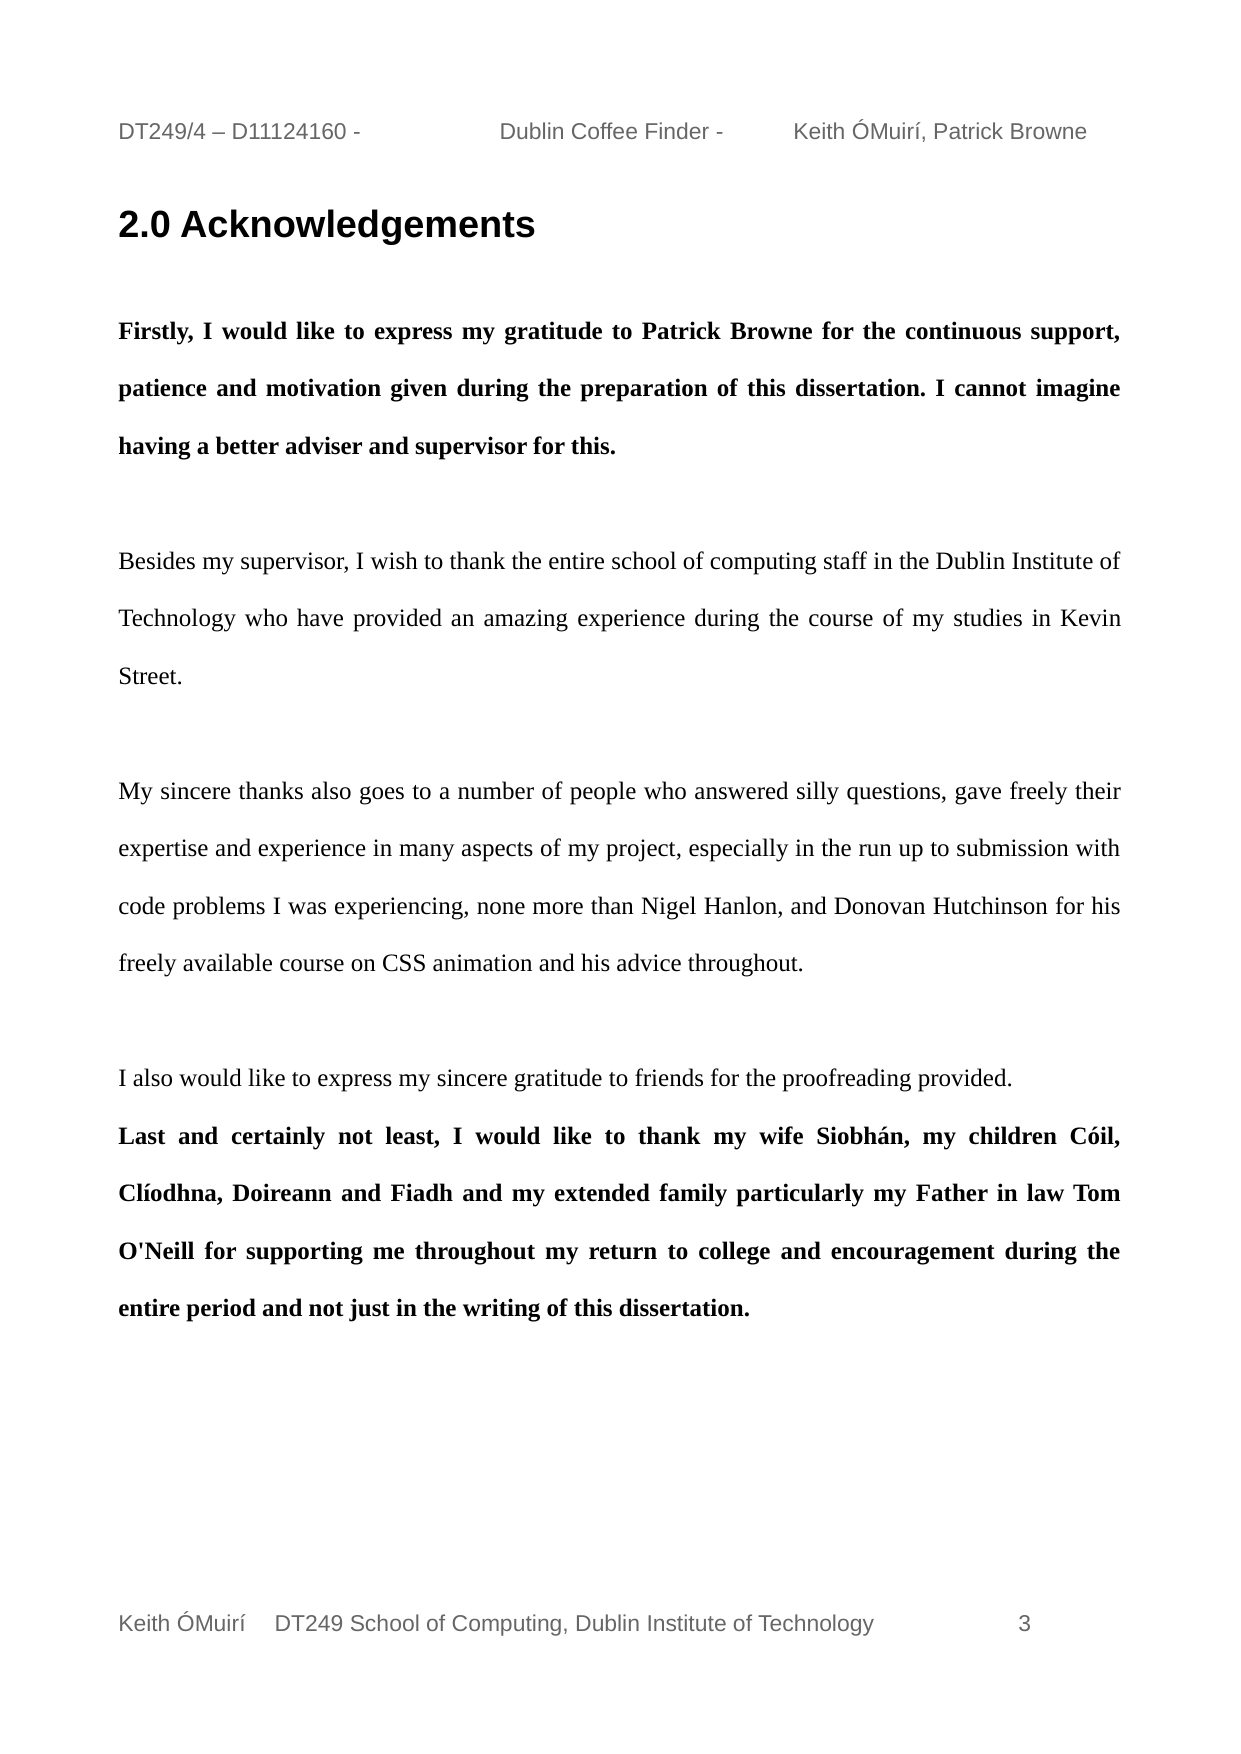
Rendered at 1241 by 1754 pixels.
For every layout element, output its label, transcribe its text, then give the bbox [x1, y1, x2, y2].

text My sincere thanks also goes to a number of people who answered silly questions, gave freely their expertise and experience in many aspects of my project, especially in the run up to submission with code problems I was experiencing, none more than Nigel Hanlon, and Donovan Hutchinson for his freely available course on CSS animation and his advice throughout. [118, 776, 1122, 977]
text Firstly, I would like to express my gratitude to Patrick Browne for the continuous support, patience and motivation given during the preparation of this dissertation. I cannot imagine having a better adviser and supervisor for this. [118, 316, 1122, 459]
text Last and certainly not least, I would like to thank my wife Siobhán, my children Cóil, Clíodhna, Doireann and Fiadh and my extended family particularly my Father in law Tom O'Neill for supporting me throughout my return to college and encouragement during the entire period and not just in the writing of this dissertation. [118, 1121, 1122, 1322]
subtitle 2.0 Acknowledgements [118, 202, 1122, 246]
text I also would like to express my sincere gratitude to friends for the proofreading provided. [118, 1063, 1122, 1092]
text Besides my supervisor, I wish to thank the entire school of computing staff in the Dublin Institute of Technology who have provided an amazing experience during the course of my studies in Kevin Street. [118, 546, 1122, 689]
